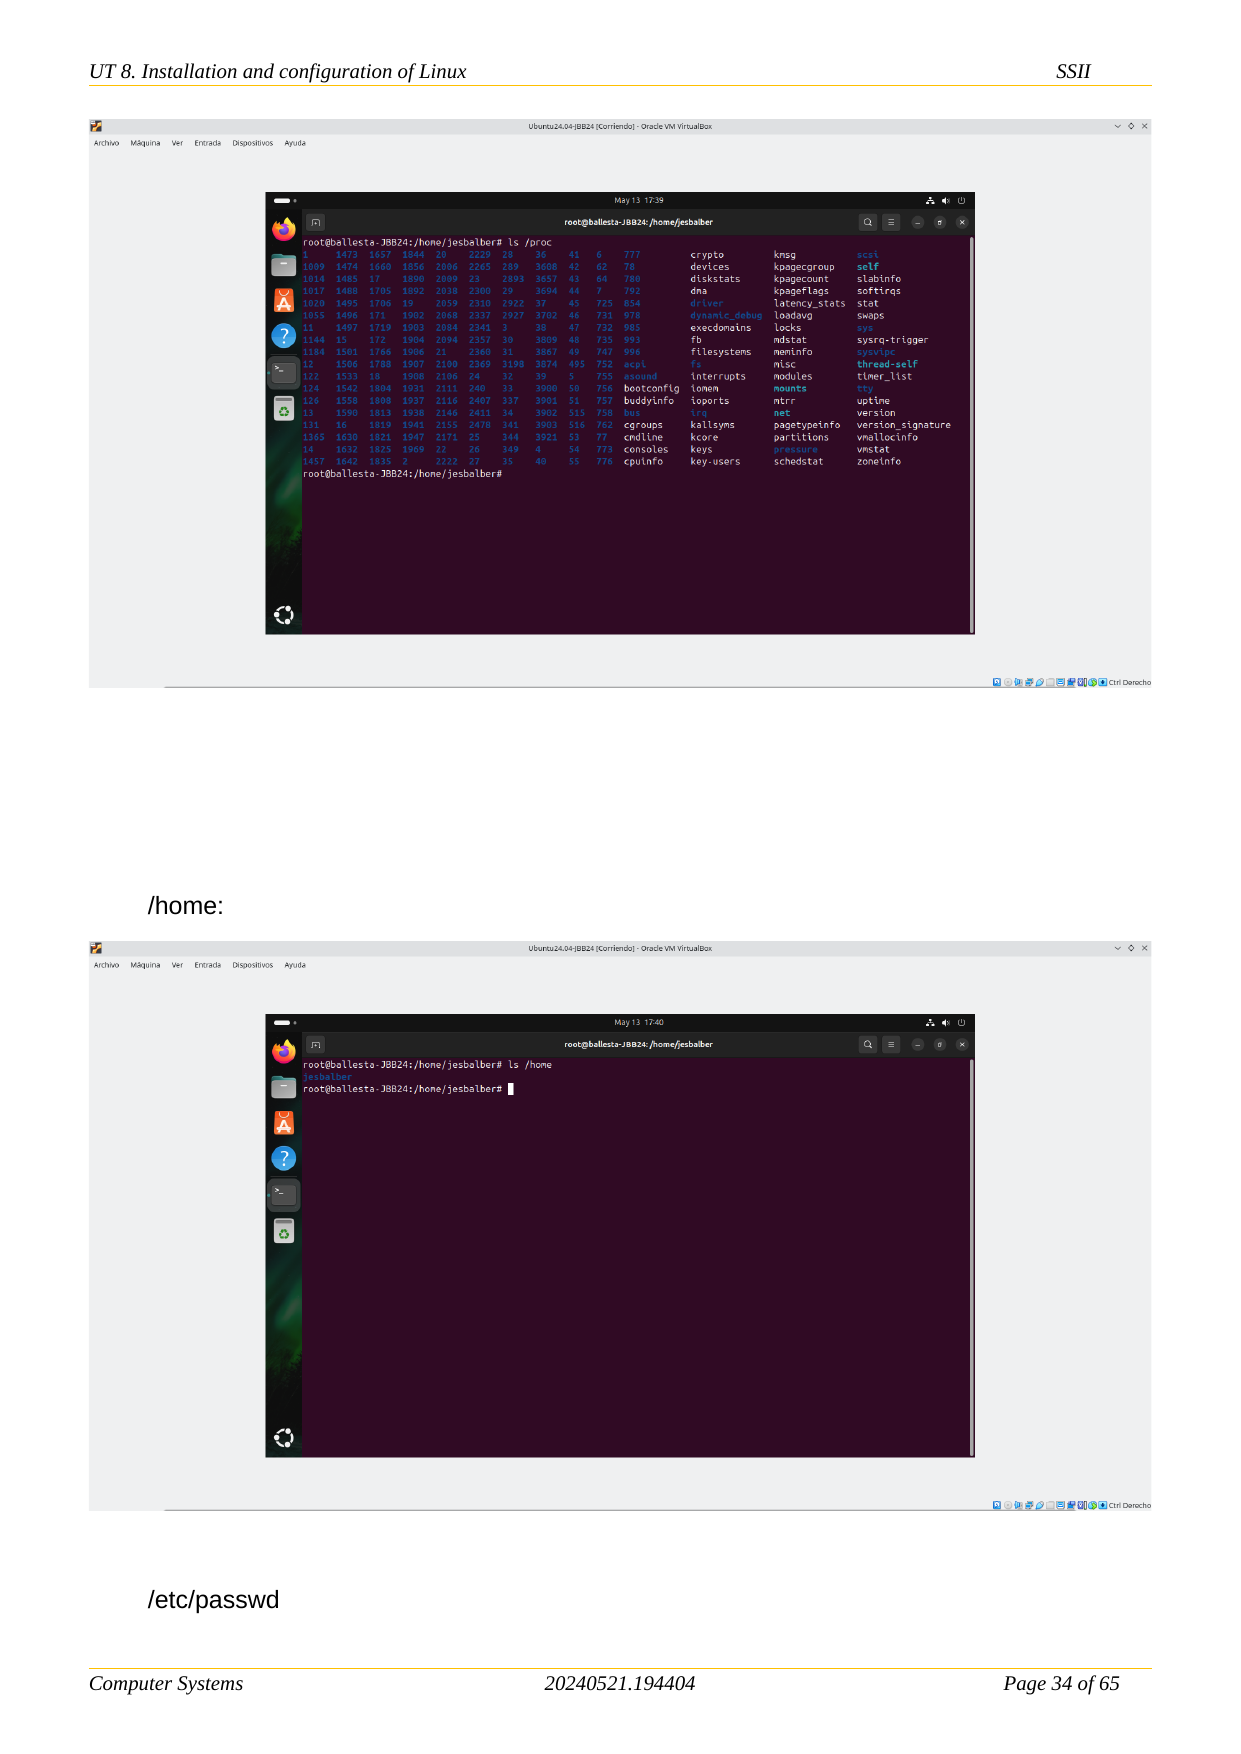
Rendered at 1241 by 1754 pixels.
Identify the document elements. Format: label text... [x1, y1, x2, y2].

text /home: [89, 891, 1152, 920]
picture [88, 940, 1152, 1511]
picture [88, 118, 1152, 688]
text /etc/passwd [89, 1585, 1152, 1614]
